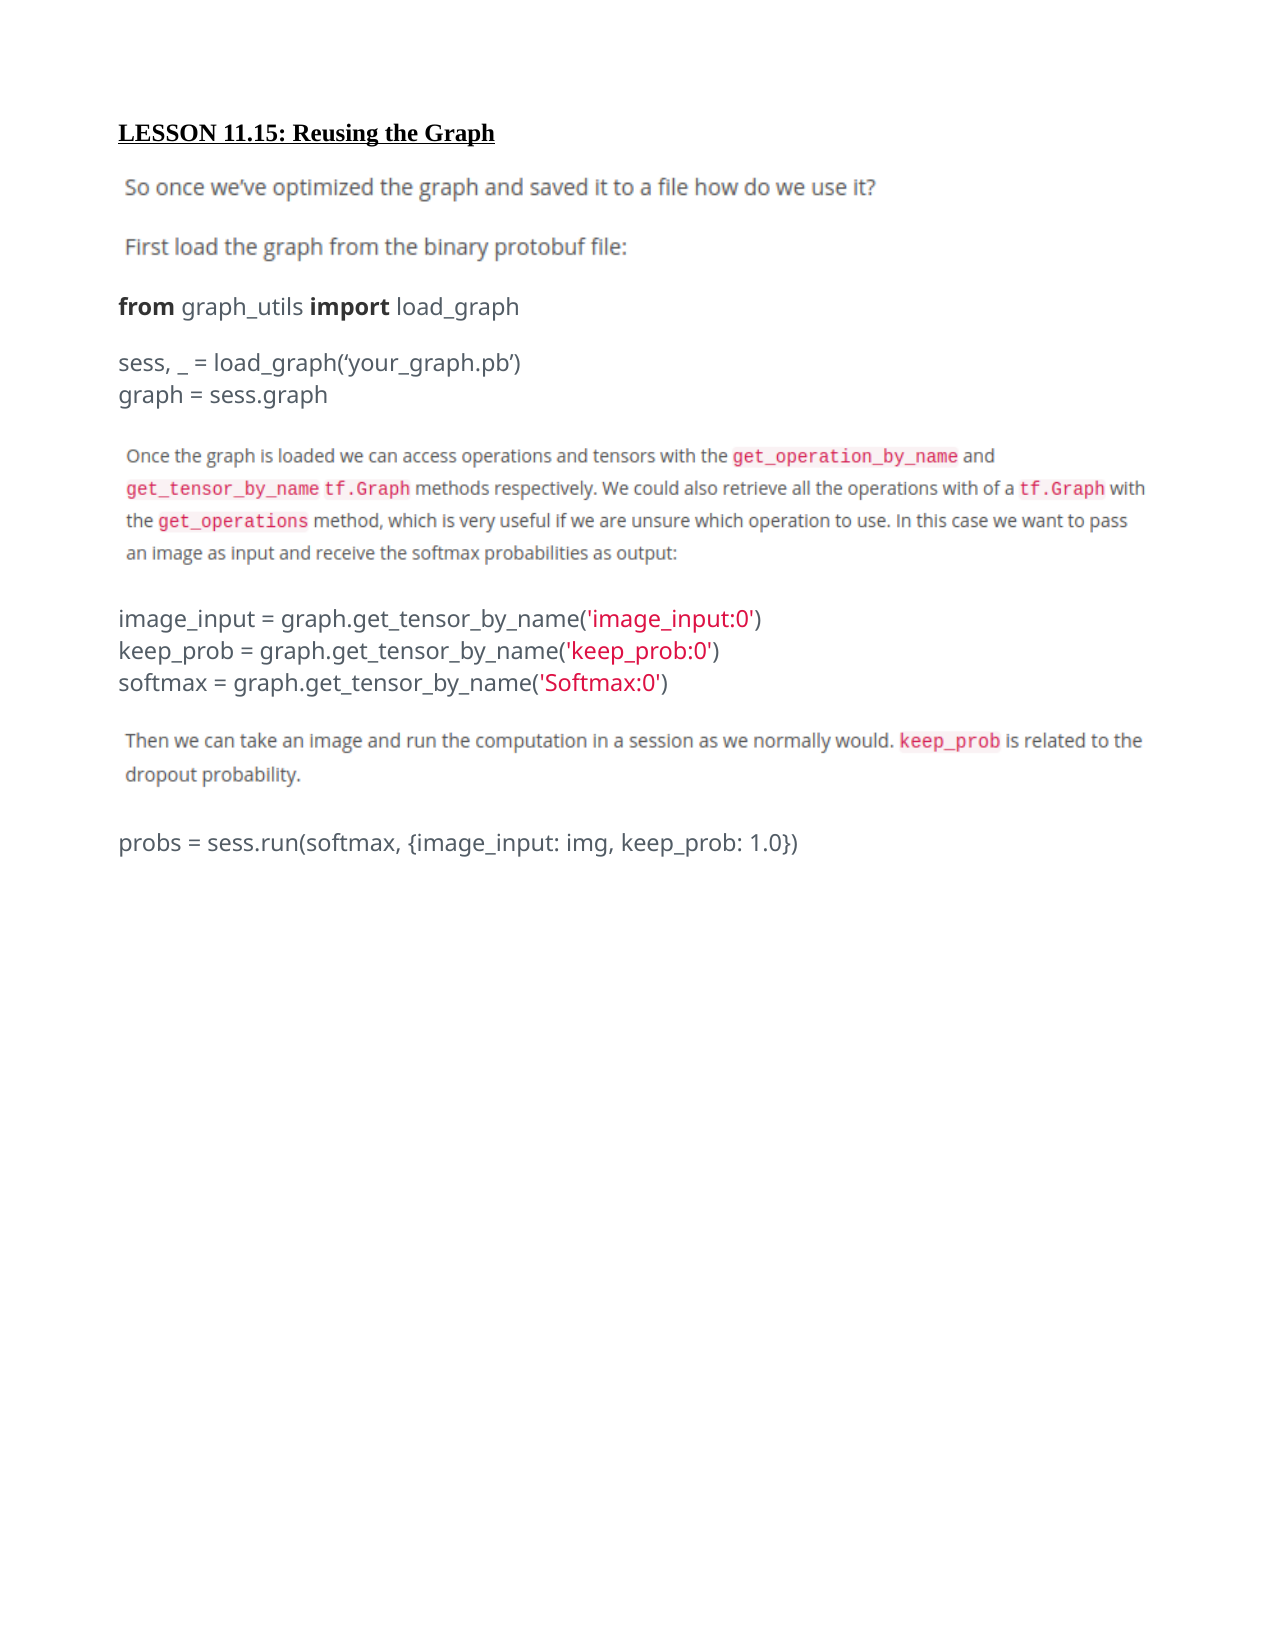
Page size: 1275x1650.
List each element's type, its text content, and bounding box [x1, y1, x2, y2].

text softmax = graph.get_tensor_by_name('Softmax:0') [118, 666, 1157, 698]
text from graph_utils import load_graph [118, 291, 1157, 323]
text sess, _ = load_graph(‘your_graph.pb’) [118, 346, 1157, 378]
picture [118, 726, 1157, 798]
text graph = sess.graph [118, 378, 1157, 410]
picture [118, 438, 1157, 574]
text LESSON 11.15: Reusing the Graph [118, 118, 1157, 147]
text image_input = graph.get_tensor_by_name('image_input:0') [118, 602, 1157, 634]
picture [121, 175, 895, 274]
text keep_prob = graph.get_tensor_by_name('keep_prob:0') [118, 634, 1157, 666]
text probs = sess.run(softmax, {image_input: img, keep_prob: 1.0}) [118, 826, 1157, 858]
